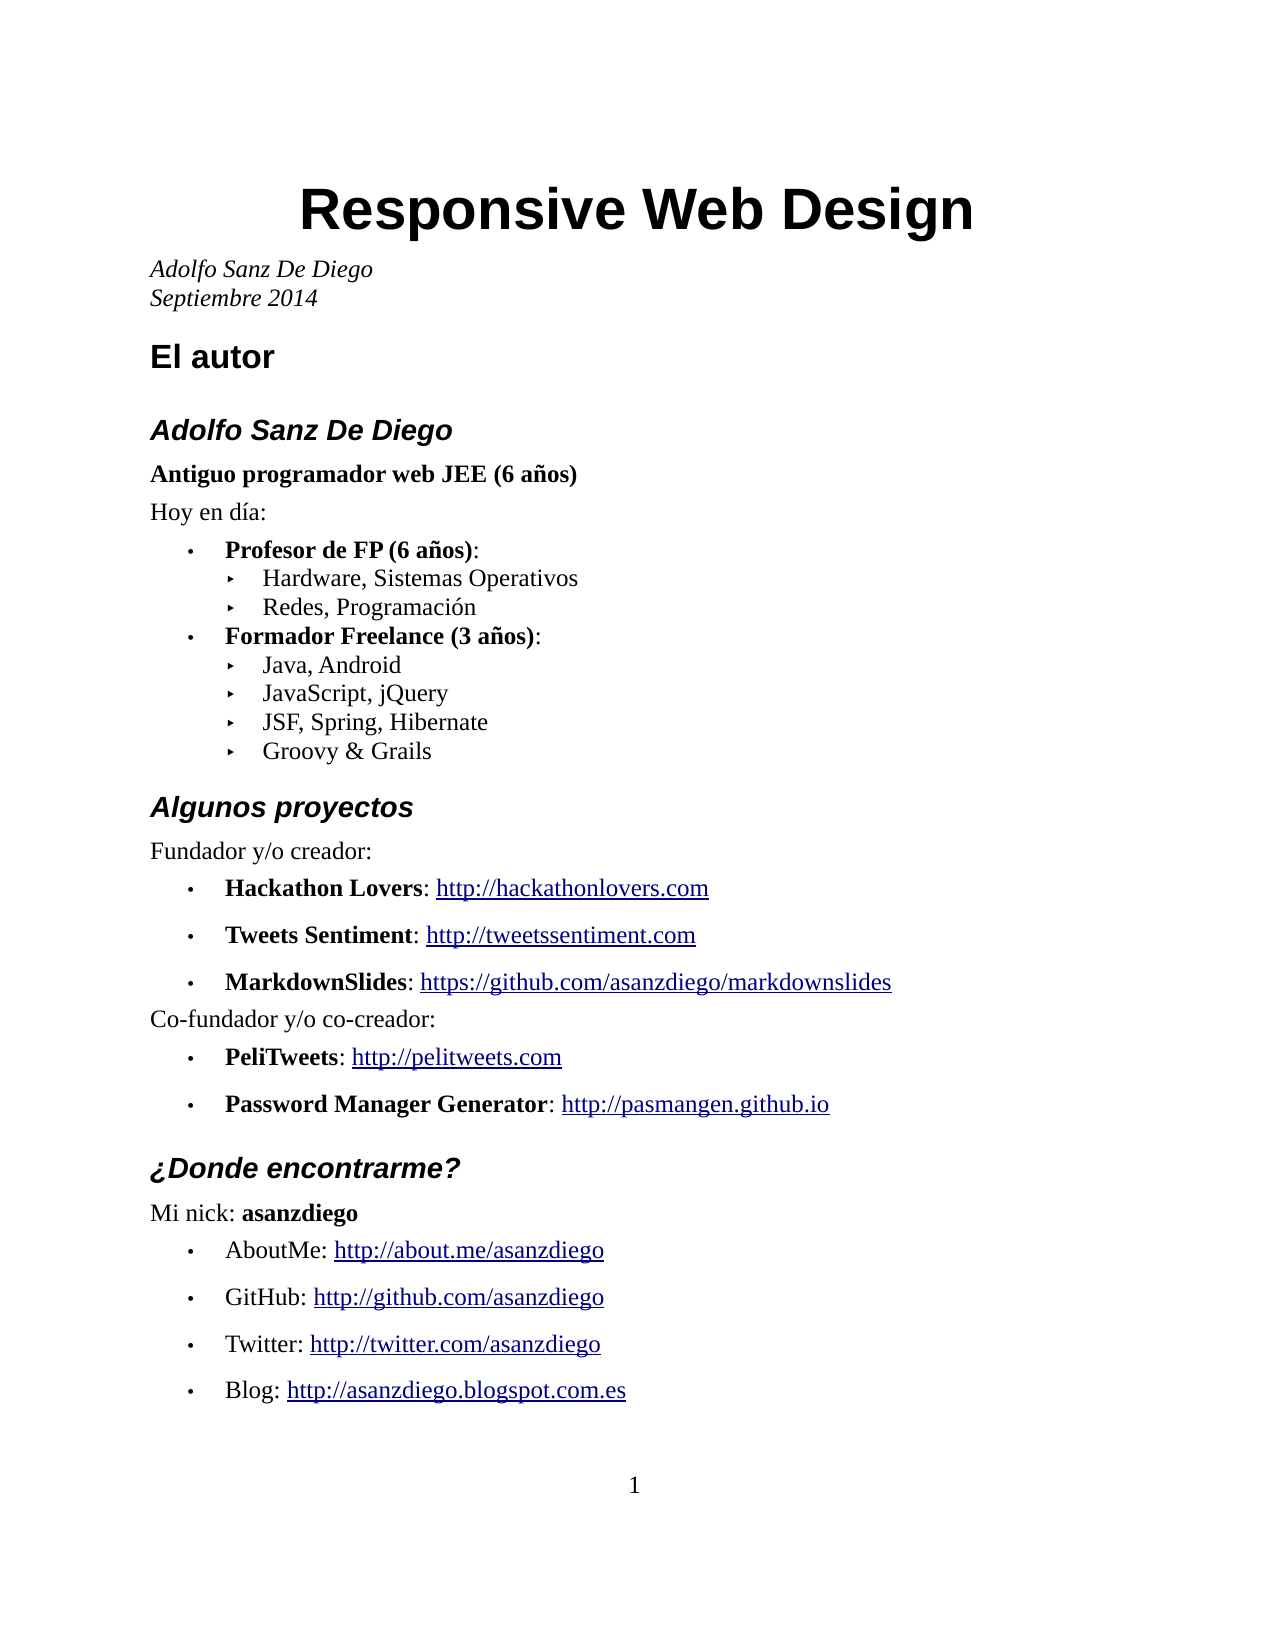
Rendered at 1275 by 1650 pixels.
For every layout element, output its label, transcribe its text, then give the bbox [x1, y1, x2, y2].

list Groovy & Grails [225, 736, 1125, 765]
list Blog: http://asanzdiego.blogspot.com.es [187, 1375, 1125, 1404]
title Responsive Web Design [150, 175, 1125, 242]
list JavaScript, jQuery [225, 678, 1125, 707]
list PeliTweets: http://pelitweets.com [187, 1042, 1125, 1071]
list MarkdownSlides: https://github.com/asanzdiego/markdownslides [187, 967, 1125, 996]
text Co-fundador y/o co-creador: [150, 1004, 1125, 1033]
subtitle Algunos proyectos [150, 790, 1125, 823]
text Antiguo programador web JEE (6 años) [150, 459, 1125, 488]
list JSF, Spring, Hibernate [225, 707, 1125, 736]
text Fundador y/o creador: [150, 836, 1125, 864]
text Hoy en día: [150, 497, 1125, 526]
list Java, Android [225, 650, 1125, 678]
list Hardware, Sistemas Operativos [225, 563, 1125, 592]
subtitle El autor [150, 337, 1125, 376]
list Formador Freelance (3 años): [187, 621, 1125, 650]
subtitle ¿Donde encontrarme? [150, 1152, 1125, 1185]
subtitle Adolfo Sanz De Diego [150, 413, 1125, 447]
text Septiembre 2014 [150, 283, 1125, 312]
list AboutMe: http://about.me/asanzdiego [187, 1235, 1125, 1264]
list Profesor de FP (6 años): [187, 535, 1125, 563]
text Mi nick: asanzdiego [150, 1198, 1125, 1226]
list Password Manager Generator: http://pasmangen.github.io [187, 1089, 1125, 1118]
text Adolfo Sanz De Diego [150, 254, 1125, 283]
list Redes, Programación [225, 592, 1125, 621]
list Hackathon Lovers: http://hackathonlovers.com [187, 873, 1125, 902]
list Tweets Sentiment: http://tweetssentiment.com [187, 920, 1125, 949]
list GitHub: http://github.com/asanzdiego [187, 1282, 1125, 1311]
list Twitter: http://twitter.com/asanzdiego [187, 1329, 1125, 1357]
